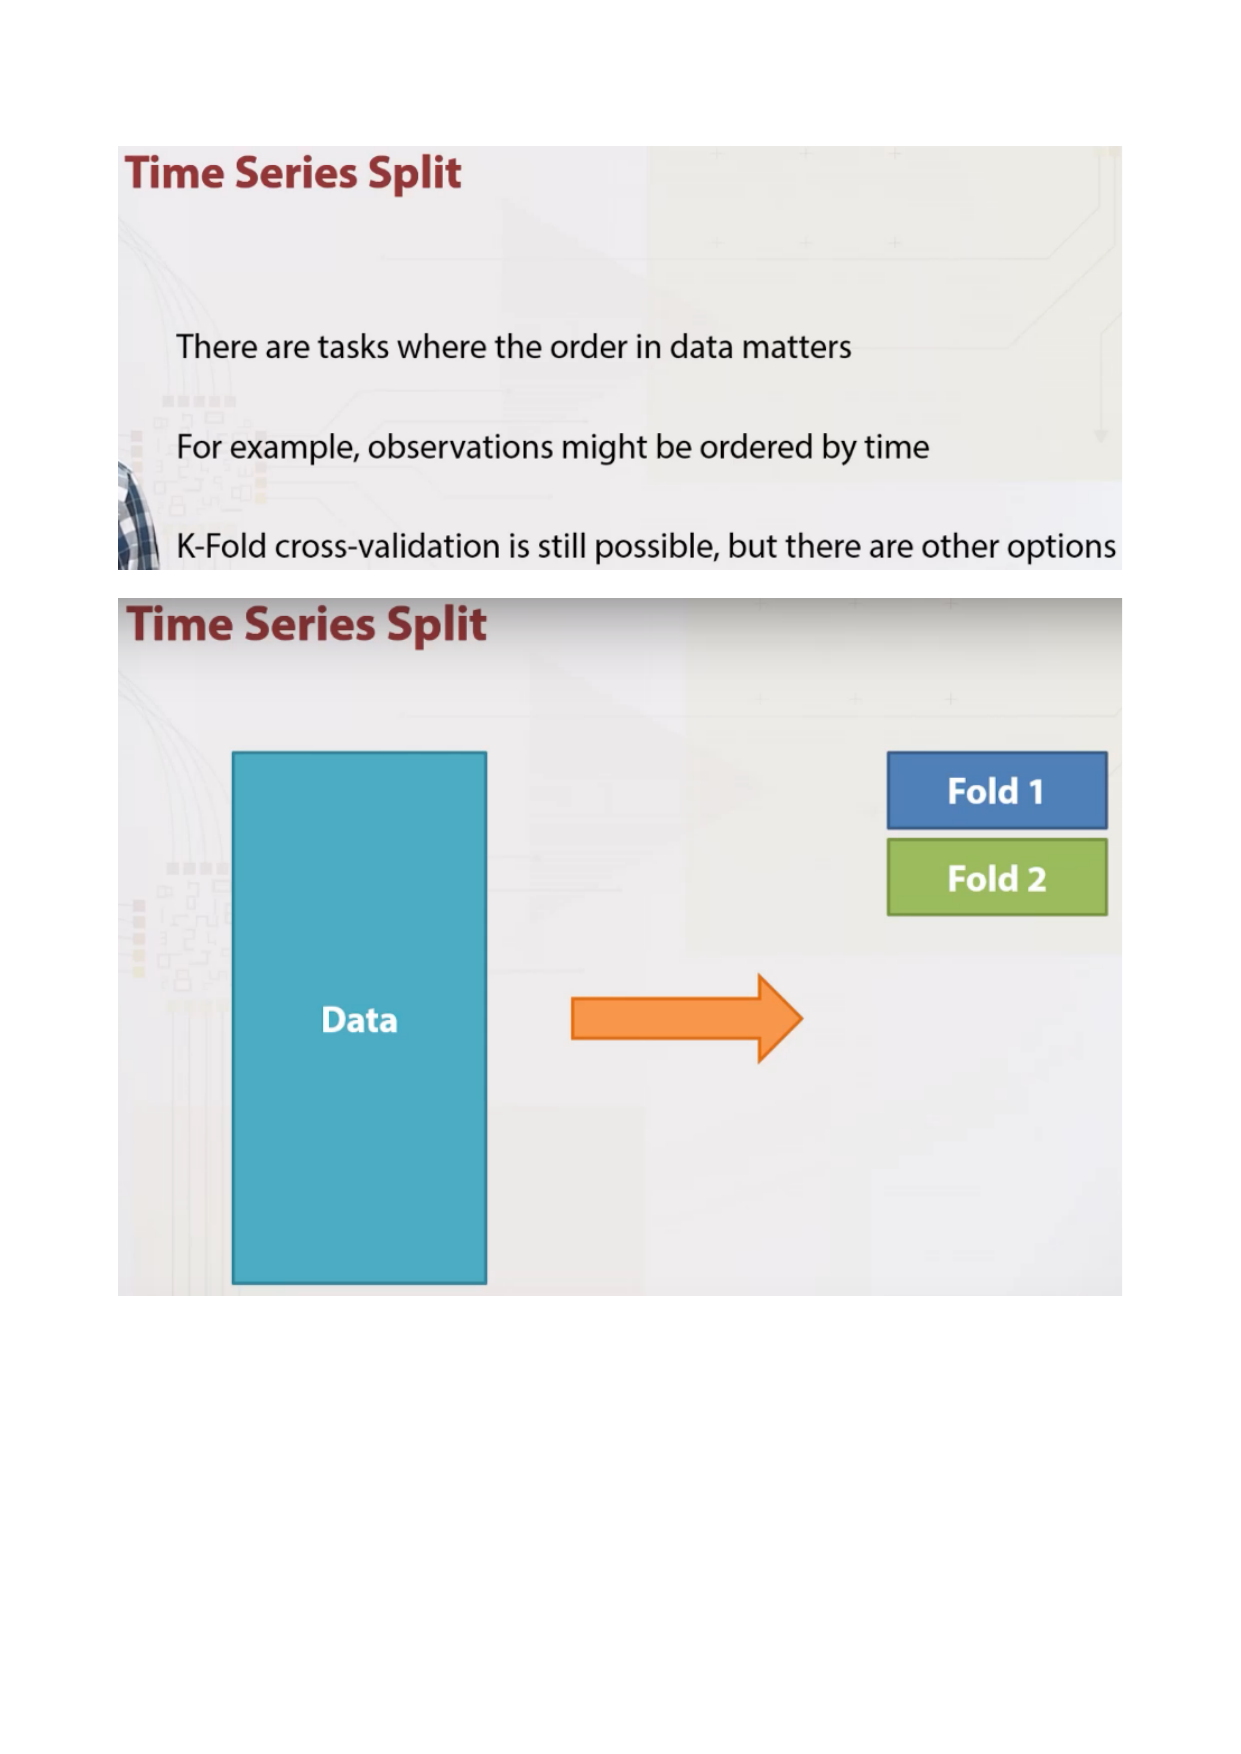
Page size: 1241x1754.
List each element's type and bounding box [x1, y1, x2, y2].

picture [118, 598, 1123, 1296]
picture [118, 146, 1123, 570]
